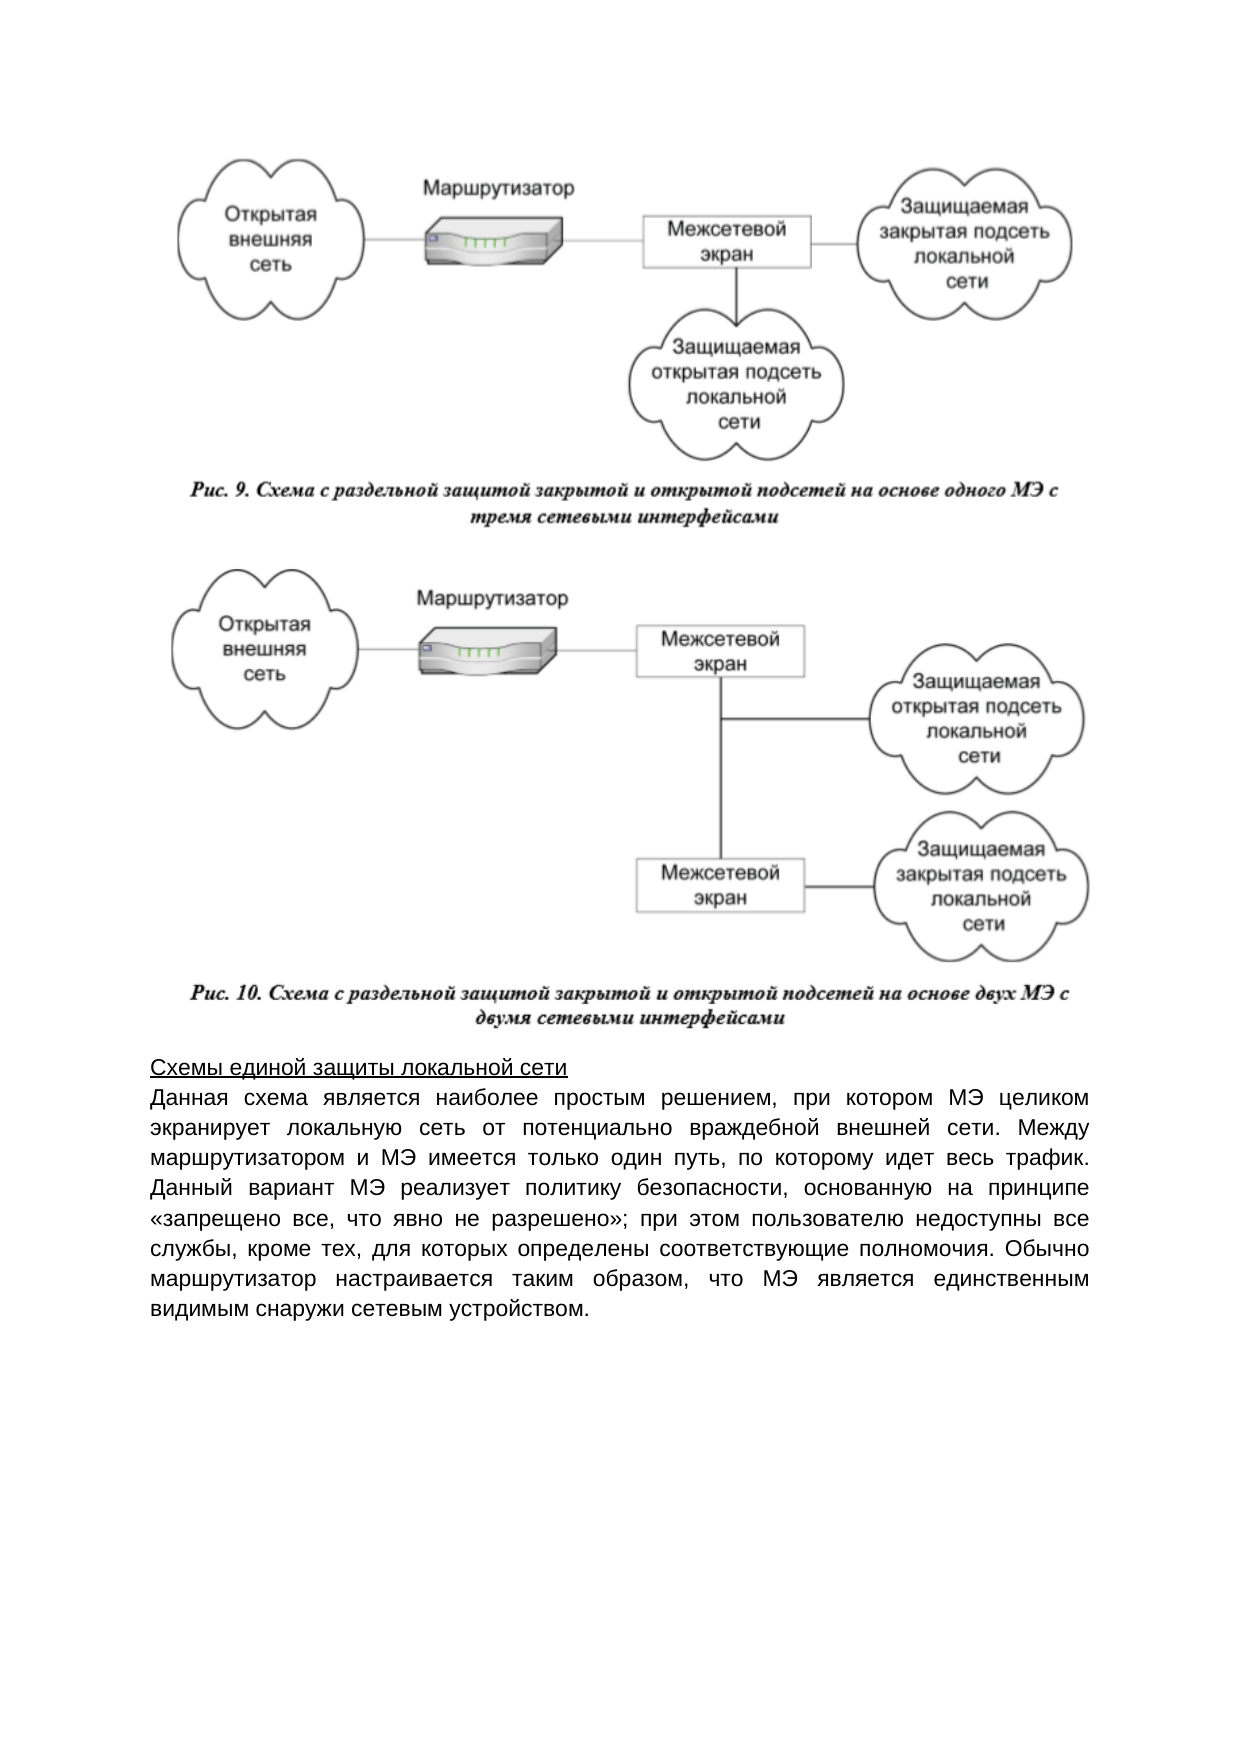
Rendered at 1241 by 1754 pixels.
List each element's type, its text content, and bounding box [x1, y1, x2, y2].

picture [150, 541, 1091, 1050]
picture [150, 150, 1091, 538]
text Данная схема является наиболее простым решением, при котором МЭ целиком экранирует локальную сеть от потенциально враждебной внешней сети. Между маршрутизатором и МЭ имеется только один путь, по которому идет весь трафик. Данный вариант МЭ реализует политику безопасности, основанную на принципе «запрещено все, что явно не разрешено»; при этом пользователю недоступны все службы, кроме тех, для которых определены соответствующие полномочия. Обычно маршрутизатор настраивается таким образом, что МЭ является единственным видимым снаружи сетевым устройством. [150, 1084, 1090, 1322]
text Схемы единой защиты локальной сети [150, 1053, 1090, 1080]
